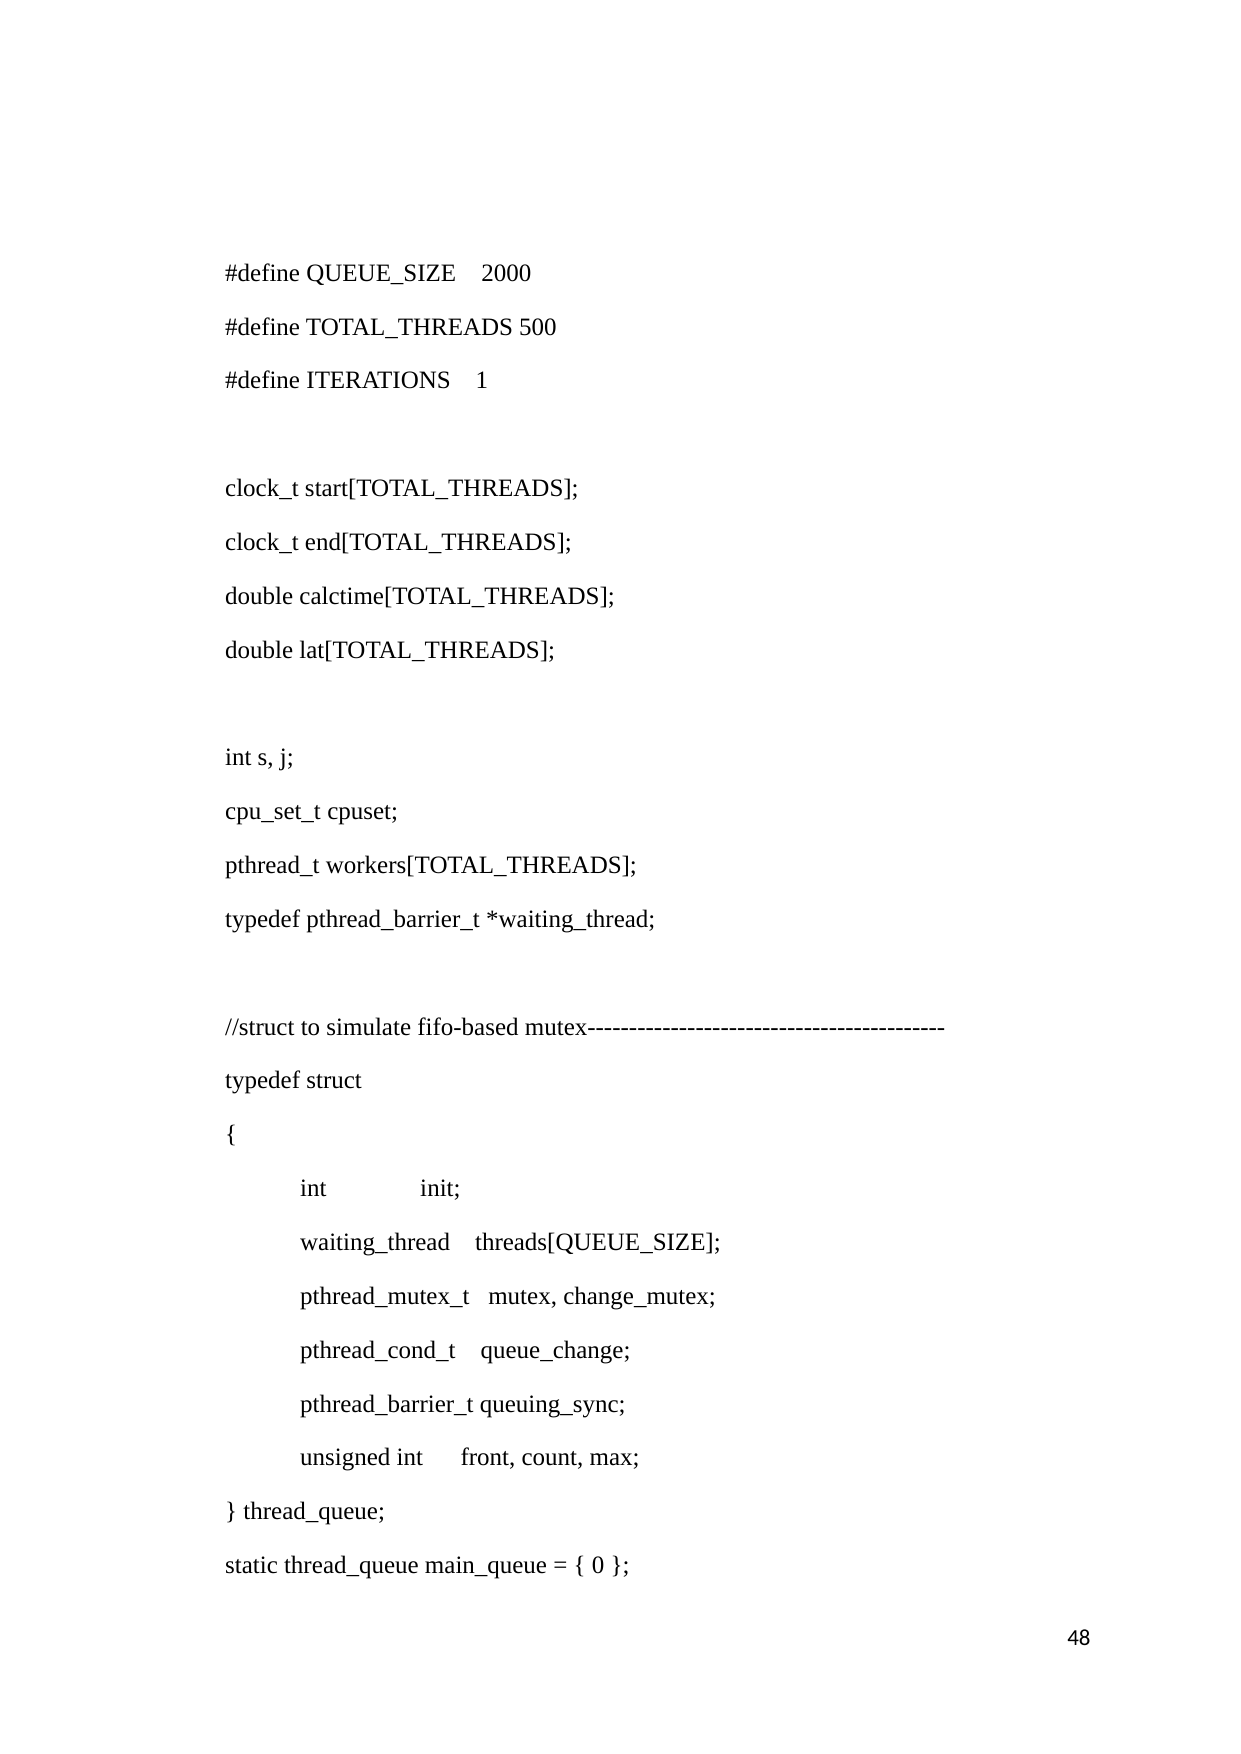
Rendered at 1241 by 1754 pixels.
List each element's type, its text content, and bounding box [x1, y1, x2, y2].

text #define ITERATIONS 1 [225, 365, 1090, 394]
text unsigned int front, count, max; [225, 1442, 1090, 1471]
text } thread_queue; [225, 1496, 1090, 1525]
text double lat[TOTAL_THREADS]; [225, 635, 1090, 663]
text int init; [225, 1173, 1090, 1202]
text { [225, 1119, 1090, 1148]
text #define TOTAL_THREADS 500 [225, 312, 1090, 340]
text waiting_thread threads[QUEUE_SIZE]; [225, 1227, 1090, 1256]
text double calctime[TOTAL_THREADS]; [225, 581, 1090, 609]
text typedef struct [225, 1066, 1090, 1094]
text pthread_cond_t queue_change; [225, 1335, 1090, 1363]
text pthread_barrier_t queuing_sync; [225, 1389, 1090, 1417]
text #define QUEUE_SIZE 2000 [225, 258, 1090, 286]
text pthread_t workers[TOTAL_THREADS]; [225, 850, 1090, 879]
text cpu_set_t cpuset; [225, 796, 1090, 825]
text int s, j; [225, 742, 1090, 771]
text pthread_mutex_t mutex, change_mutex; [225, 1281, 1090, 1310]
text typedef pthread_barrier_t *waiting_thread; [225, 904, 1090, 933]
text clock_t end[TOTAL_THREADS]; [225, 527, 1090, 556]
text static thread_queue main_queue = { 0 }; [225, 1550, 1090, 1579]
text //struct to simulate fifo-based mutex------------------------------------------- [225, 1012, 1090, 1040]
text clock_t start[TOTAL_THREADS]; [225, 473, 1090, 502]
